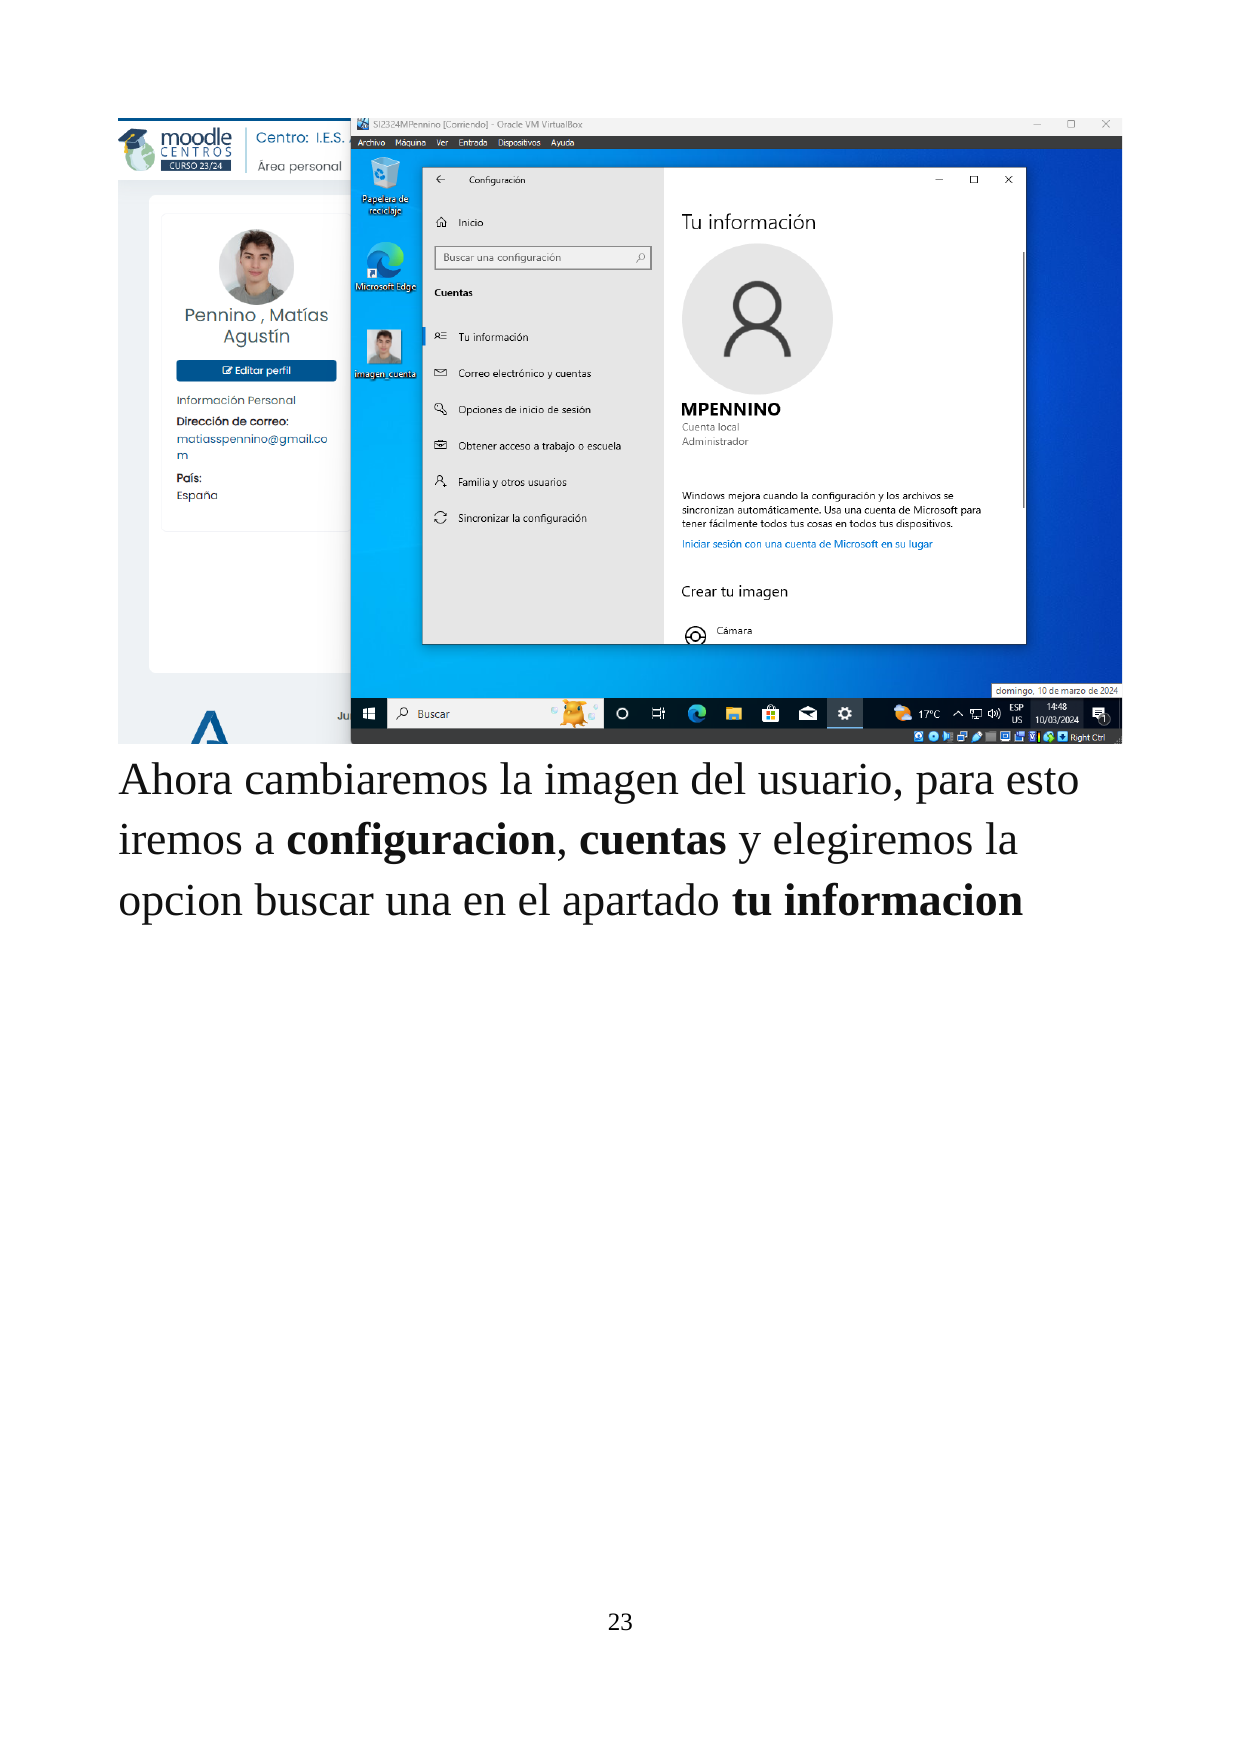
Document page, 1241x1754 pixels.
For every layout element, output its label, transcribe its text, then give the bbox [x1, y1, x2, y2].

text Ahora cambiaremos la imagen del usuario, para esto iremos a configuracion, cuentas y elegiremos la opcion buscar una en el apartado tu informacion [118, 744, 1122, 925]
picture [118, 118, 1123, 744]
